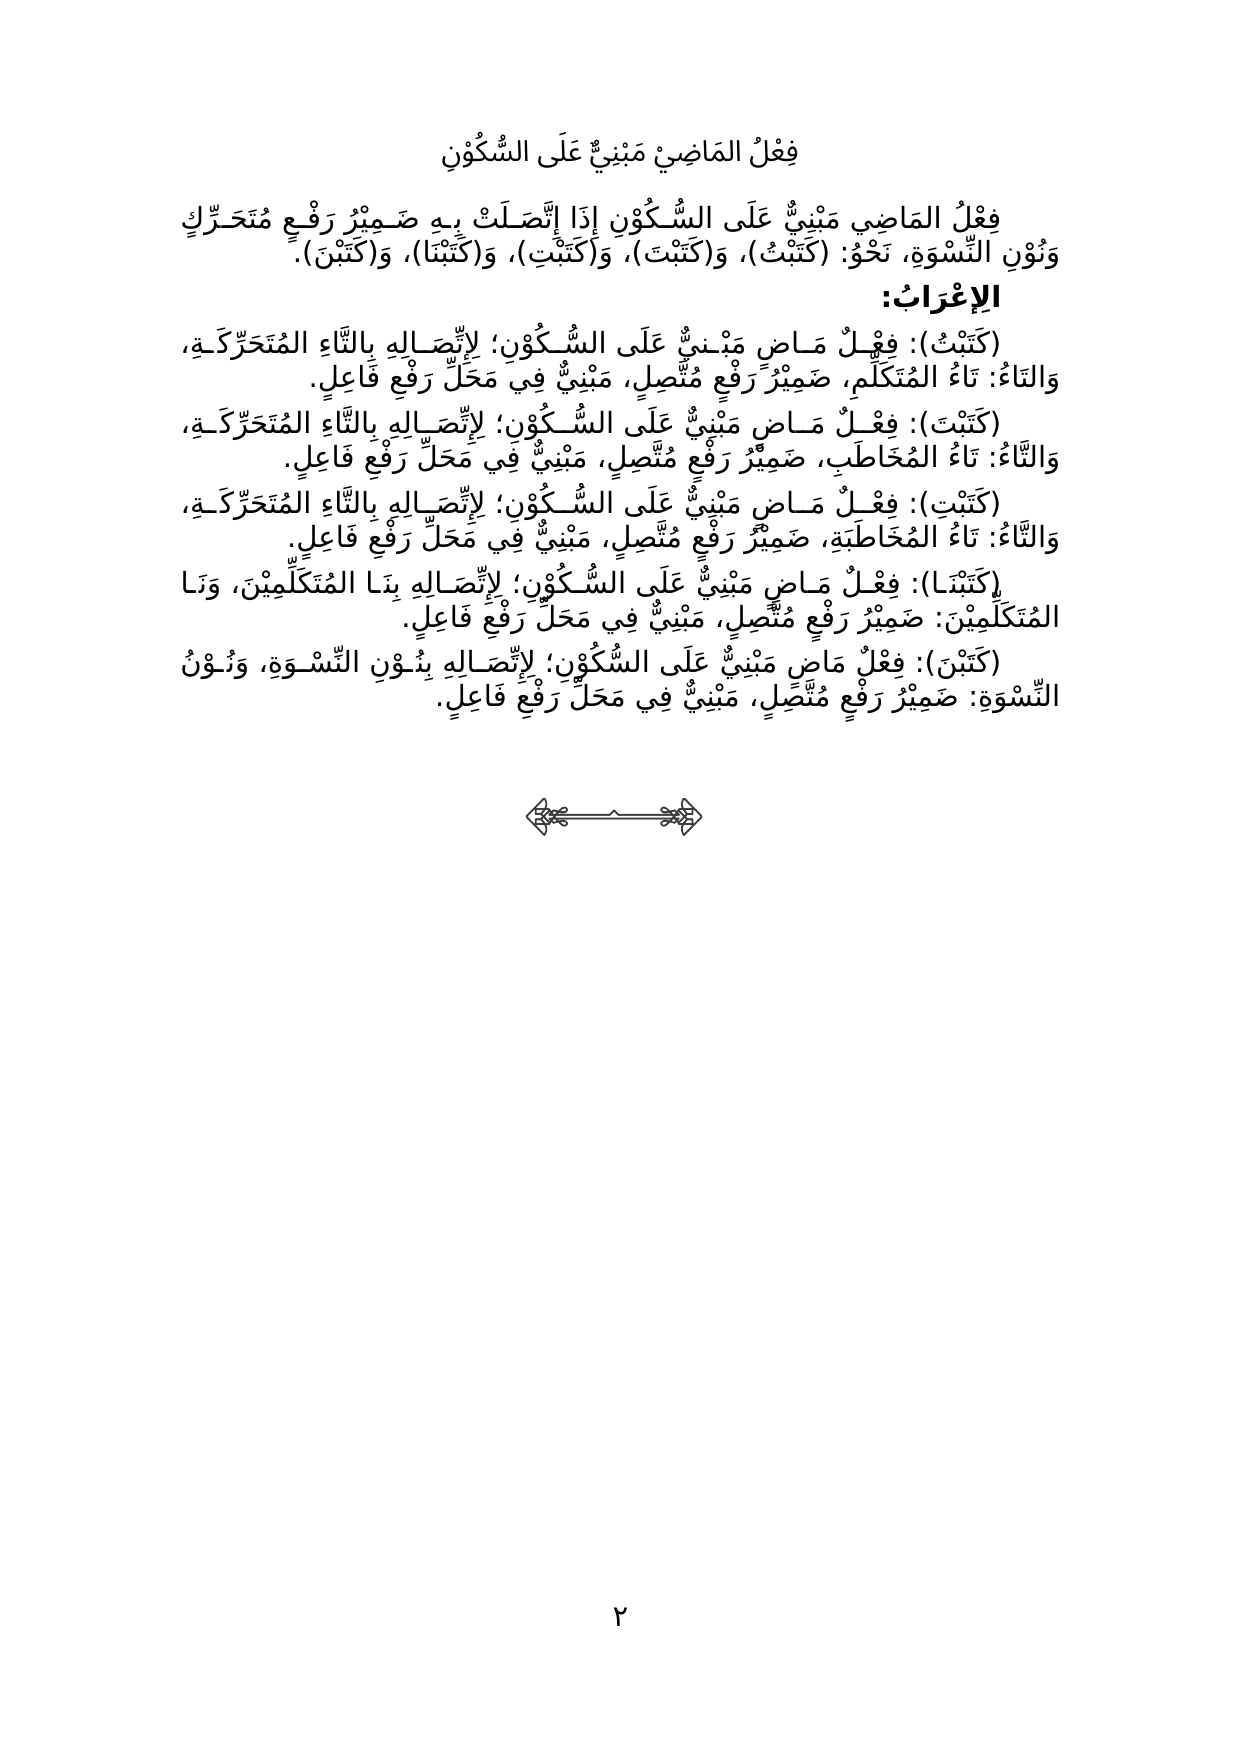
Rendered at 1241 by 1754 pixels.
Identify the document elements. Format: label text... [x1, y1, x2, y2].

text فِعْلُ المَاضِي مَبْنِيٌّ عَلَى السُّكُوْنِ إِذَا إِتَّصَلَتْ بِهِ ضَمِيْرُ رَفْعٍ مُتَحَرِّكٍ وَنُوْنِ النِّسْوَةِ، نَحْوُ: (كَتَبْتُ)، وَ(كَتَبْتَ)، وَ(كَتَبْتِ)، وَ(كَتَبْنَا)، وَ(كَتَبْنَ). [180, 201, 1060, 269]
text (كَتَبْتِ): فِعْلٌ مَاضٍ مَبْنِيٌّ عَلَى السُّكُوْنِ؛ لِإِتِّصَالِهِ بِالتَّاءِ المُتَحَرِّكَةِ، وَالتَّاءُ: تَاءُ المُخَاطَبَةِ، ضَمِيْرُ رَفْعٍ مُتَّصِلٍ، مَبْنِيٌّ فِي مَحَلِّ رَفْعِ فَاعِلٍ. [180, 486, 1060, 554]
text (كَتَبْتَ): فِعْلٌ مَاضٍ مَبْنِيٌّ عَلَى السُّكُوْنِ؛ لِإِتِّصَالِهِ بِالتَّاءِ المُتَحَرِّكَةِ، وَالتَّاءُ: تَاءُ المُخَاطَبِ، ضَمِيْرُ رَفْعٍ مُتَّصِلٍ، مَبْنِيٌّ فِي مَحَلِّ رَفْعِ فَاعِلٍ. [180, 406, 1060, 474]
text (كَتَبْنَا): فِعْلٌ مَاضٍ مَبْنِيٌّ عَلَى السُّكُوْنِ؛ لِإِتِّصَالِهِ بِنَا المُتَكَلِّمِيْنَ، وَنَا المُتَكَلِّمِيْنَ: ضَمِيْرُ رَفْعٍ مُتَّصِلٍ، مَبْنِيٌّ فِي مَحَلِّ رَفْعِ فَاعِلٍ. [180, 566, 1060, 634]
text (كَتَبْنَ): فِعْلٌ مَاضٍ مَبْنِيٌّ عَلَى السُّكُوْنِ؛ لِإِتِّصَالِهِ بِنُوْنِ النِّسْوَةِ، وَنُوْنُ النِّسْوَةِ: ضَمِيْرُ رَفْعٍ مُتَّصِلٍ، مَبْنِيٌّ فِي مَحَلِّ رَفْعِ فَاعِلٍ. [180, 646, 1060, 714]
subtitle فِعْلُ المَاضِيْ مَبْنِيٌّ عَلَى السُّكُوْنِ [180, 121, 1060, 183]
text الِإعْرَابُ: [180, 281, 1060, 315]
text (كَتَبْتُ): فِعْلٌ مَاضٍ مَبْنيٌّ عَلَى السُّكُوْنِ؛ لِإِتِّصَالِهِ بِالتَّاءِ المُتَحَرِّكَةِ، وَالتَاءُ: تَاءُ المُتَكَلِّمِ، ضَمِيْرُ رَفْعٍ مُتَّصِلٍ، مَبْنِيٌّ فِي مَحَلِّ رَفْعِ فَاعِلٍ. [180, 327, 1060, 394]
picture [525, 798, 703, 836]
